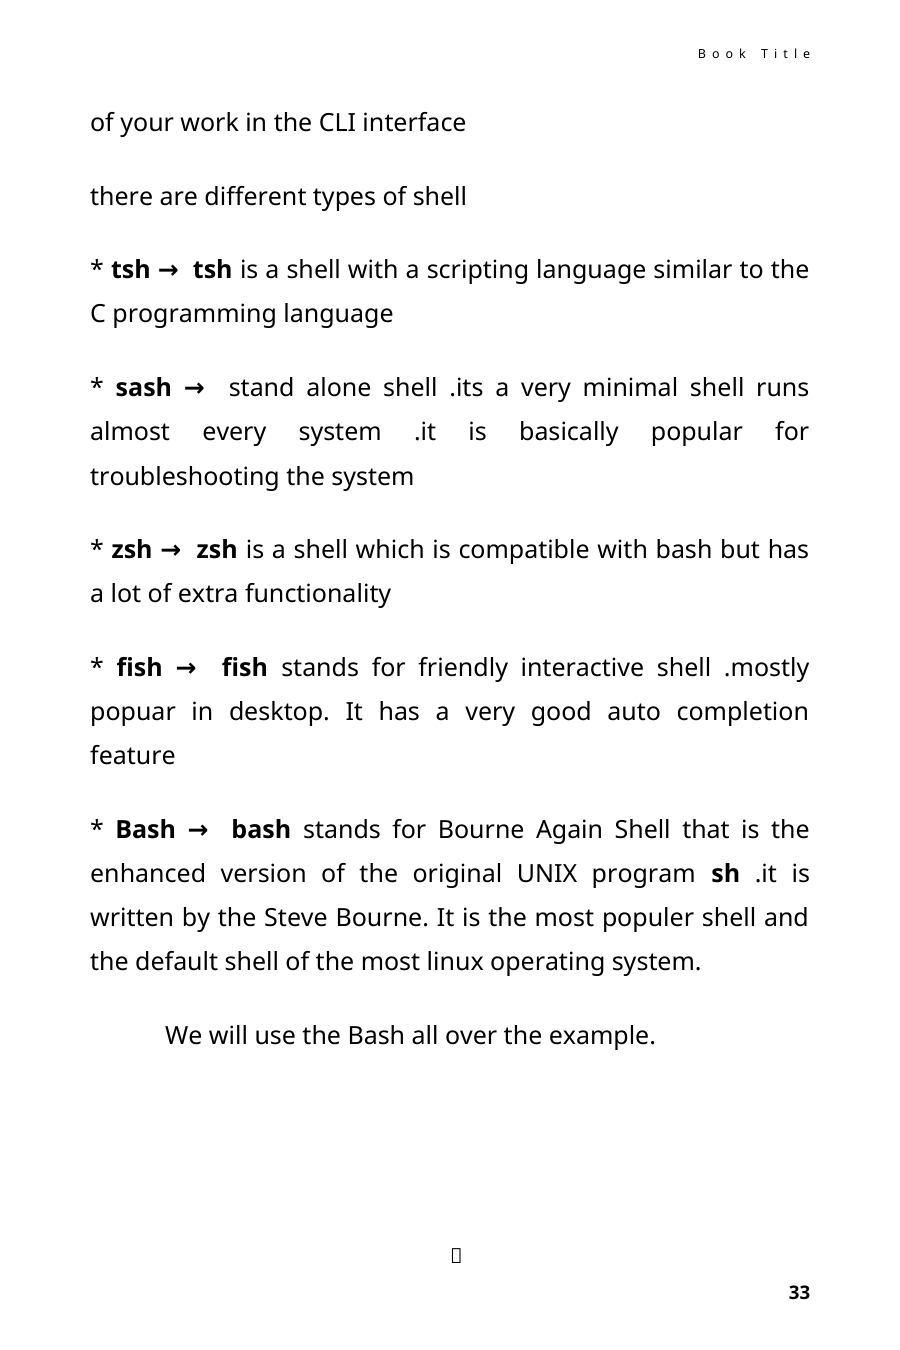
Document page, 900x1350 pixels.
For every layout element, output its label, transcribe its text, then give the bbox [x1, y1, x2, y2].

text We will use the Bash all over the example. [90, 1017, 810, 1052]
text * fish → fish stands for friendly interactive shell .mostly popuar in desktop. It has a very good auto completion feature [90, 649, 810, 772]
text * Bash → bash stands for Bourne Again Shell that is the enhanced version of the original UNIX program sh .it is written by the Steve Bourne. It is the most populer shell and the default shell of the most linux operating system. [90, 811, 810, 978]
text * zsh → zsh is a shell which is compatible with bash but has a lot of extra functionality [90, 532, 810, 610]
text of your work in the CLI interface [90, 105, 810, 139]
text there are different types of shell [90, 178, 810, 212]
text * tsh → tsh is a shell with a scripting language similar to the C programming language [90, 252, 810, 330]
text * sash → stand alone shell .its a very minimal shell runs almost every system .it is basically popular for troubleshooting the system [90, 369, 810, 492]
